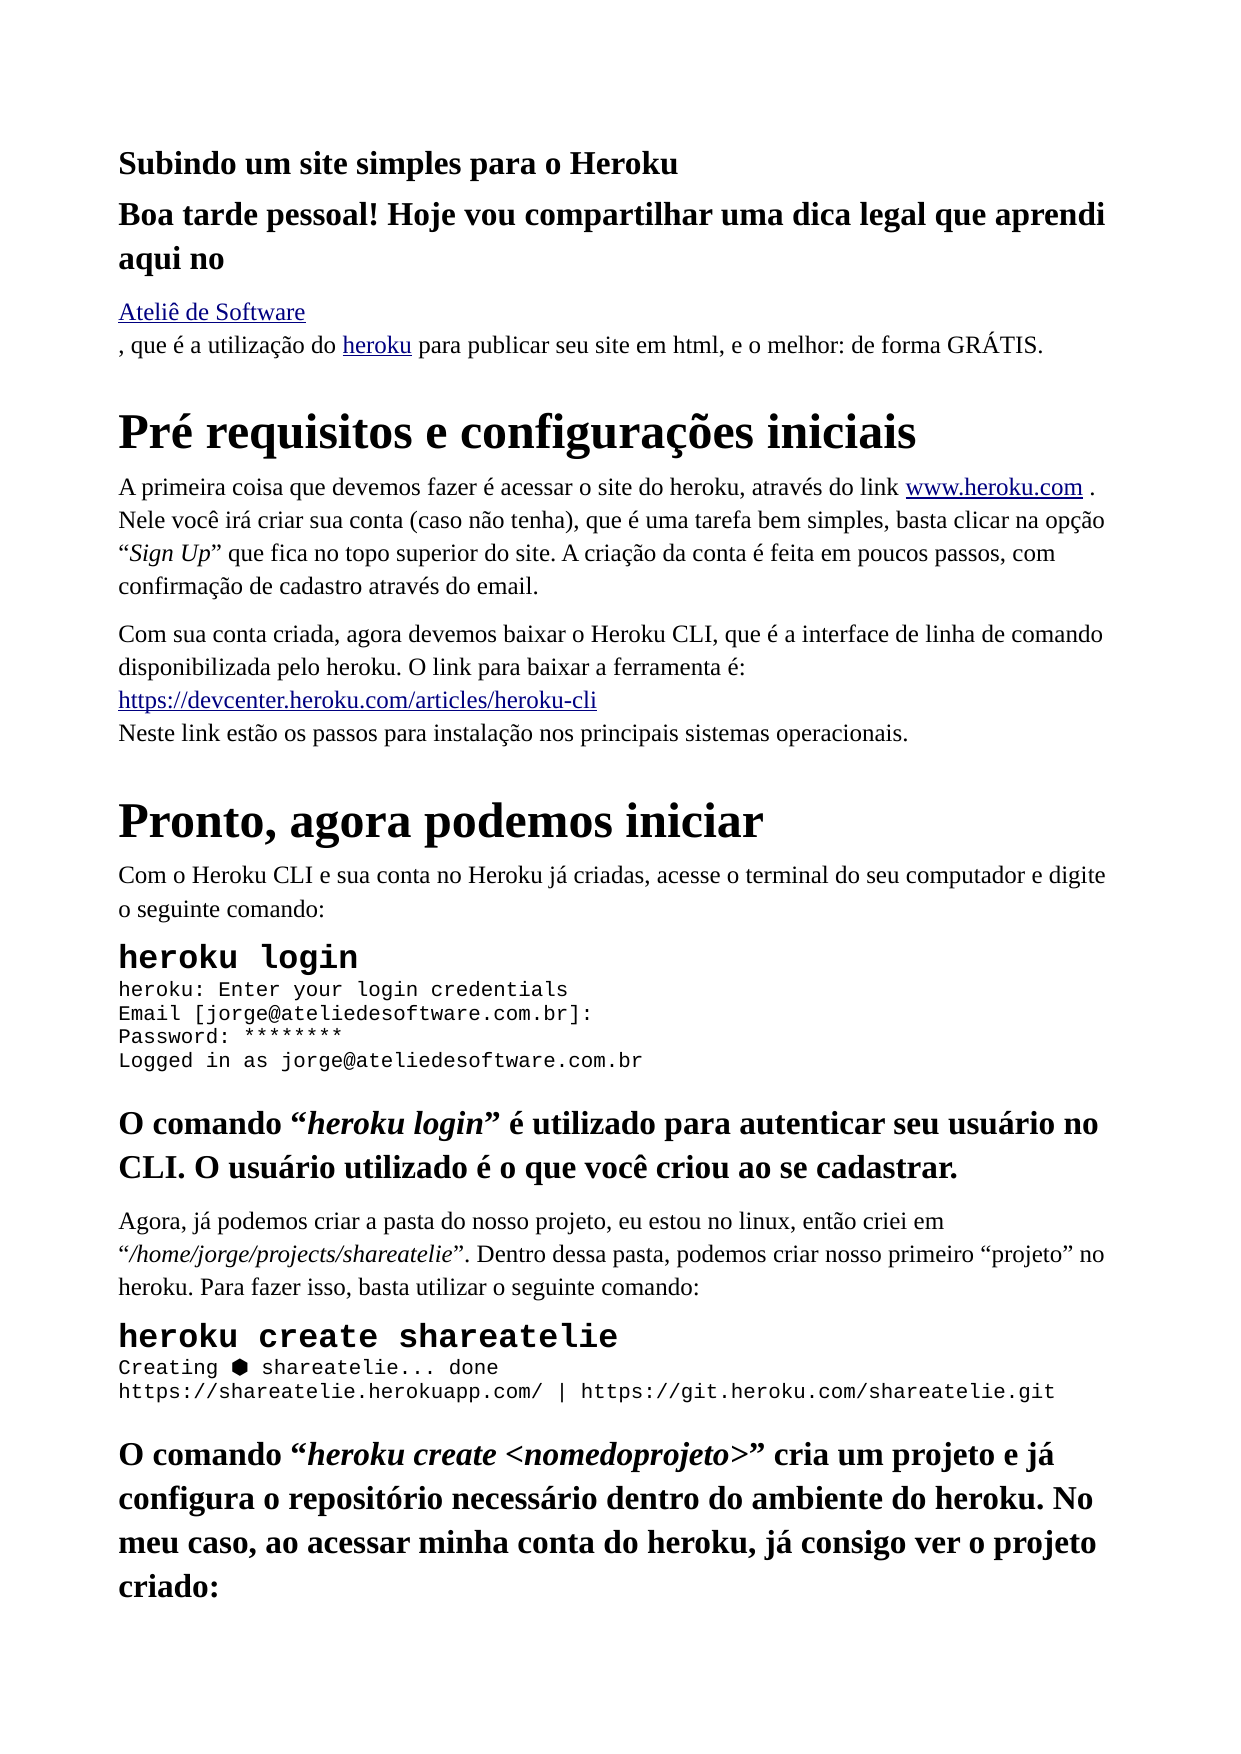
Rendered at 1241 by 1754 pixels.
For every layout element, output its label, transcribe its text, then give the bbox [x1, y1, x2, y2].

text https://shareatelie.herokuapp.com/ | https://git.heroku.com/shareatelie.git [118, 1381, 1122, 1404]
text heroku login [118, 941, 1122, 979]
text heroku: Enter your login credentials [118, 979, 1122, 1003]
text , que é a utilização do heroku para publicar seu site em html, e o melhor: de forma GRÁTIS. [118, 330, 1122, 358]
text A primeira coisa que devemos fazer é acessar o site do heroku, através do link www.heroku.com . Nele você irá criar sua conta (caso não tenha), que é uma tarefa bem simples, basta clicar na opção “Sign Up” que fica no topo superior do site. A criação da conta é feita em poucos passos, com confirmação de cadastro através do email. [118, 472, 1122, 600]
text Creating ⬢ shareatelie... done [118, 1357, 1122, 1381]
text Email [jorge@ateliedesoftware.com.br]: [118, 1003, 1122, 1026]
text O comando “heroku login” é utilizado para autenticar seu usuário no CLI. O usuário utilizado é o que você criou ao se cadastrar. [118, 1103, 1122, 1186]
subtitle Pré requisitos e configurações iniciais [118, 402, 1122, 460]
text Com sua conta criada, agora devemos baixar o Heroku CLI, que é a interface de linha de comando disponibilizada pelo heroku. O link para baixar a ferramenta é: https://devcenter.heroku.com/articles/heroku-cli Neste link estão os passos para instalação nos principais sistemas operacionais. [118, 619, 1122, 747]
text Password: ******** [118, 1026, 1122, 1050]
subtitle Pronto, agora podemos iniciar [118, 791, 1122, 848]
text Com o Heroku CLI e sua conta no Heroku já criadas, acesse o terminal do seu computador e digite o seguinte comando: [118, 861, 1122, 922]
text Ateliê de Software [118, 297, 1122, 325]
subtitle Subindo um site simples para o Heroku [118, 143, 1122, 181]
text heroku create shareatelie [118, 1319, 1122, 1357]
text Boa tarde pessoal! Hoje vou compartilhar uma dica legal que aprendi aqui no [118, 194, 1122, 276]
text Agora, já podemos criar a pasta do nosso projeto, eu estou no linux, então criei em “/home/jorge/projects/shareatelie”. Dentro dessa pasta, podemos criar nosso primeiro “projeto” no heroku. Para fazer isso, basta utilizar o seguinte comando: [118, 1206, 1122, 1301]
text Logged in as jorge@ateliedesoftware.com.br [118, 1050, 1122, 1074]
text O comando “heroku create <nomedoprojeto>” cria um projeto e já configura o repositório necessário dentro do ambiente do heroku. No meu caso, ao acessar minha conta do heroku, já consigo ver o projeto criado: [118, 1434, 1122, 1604]
